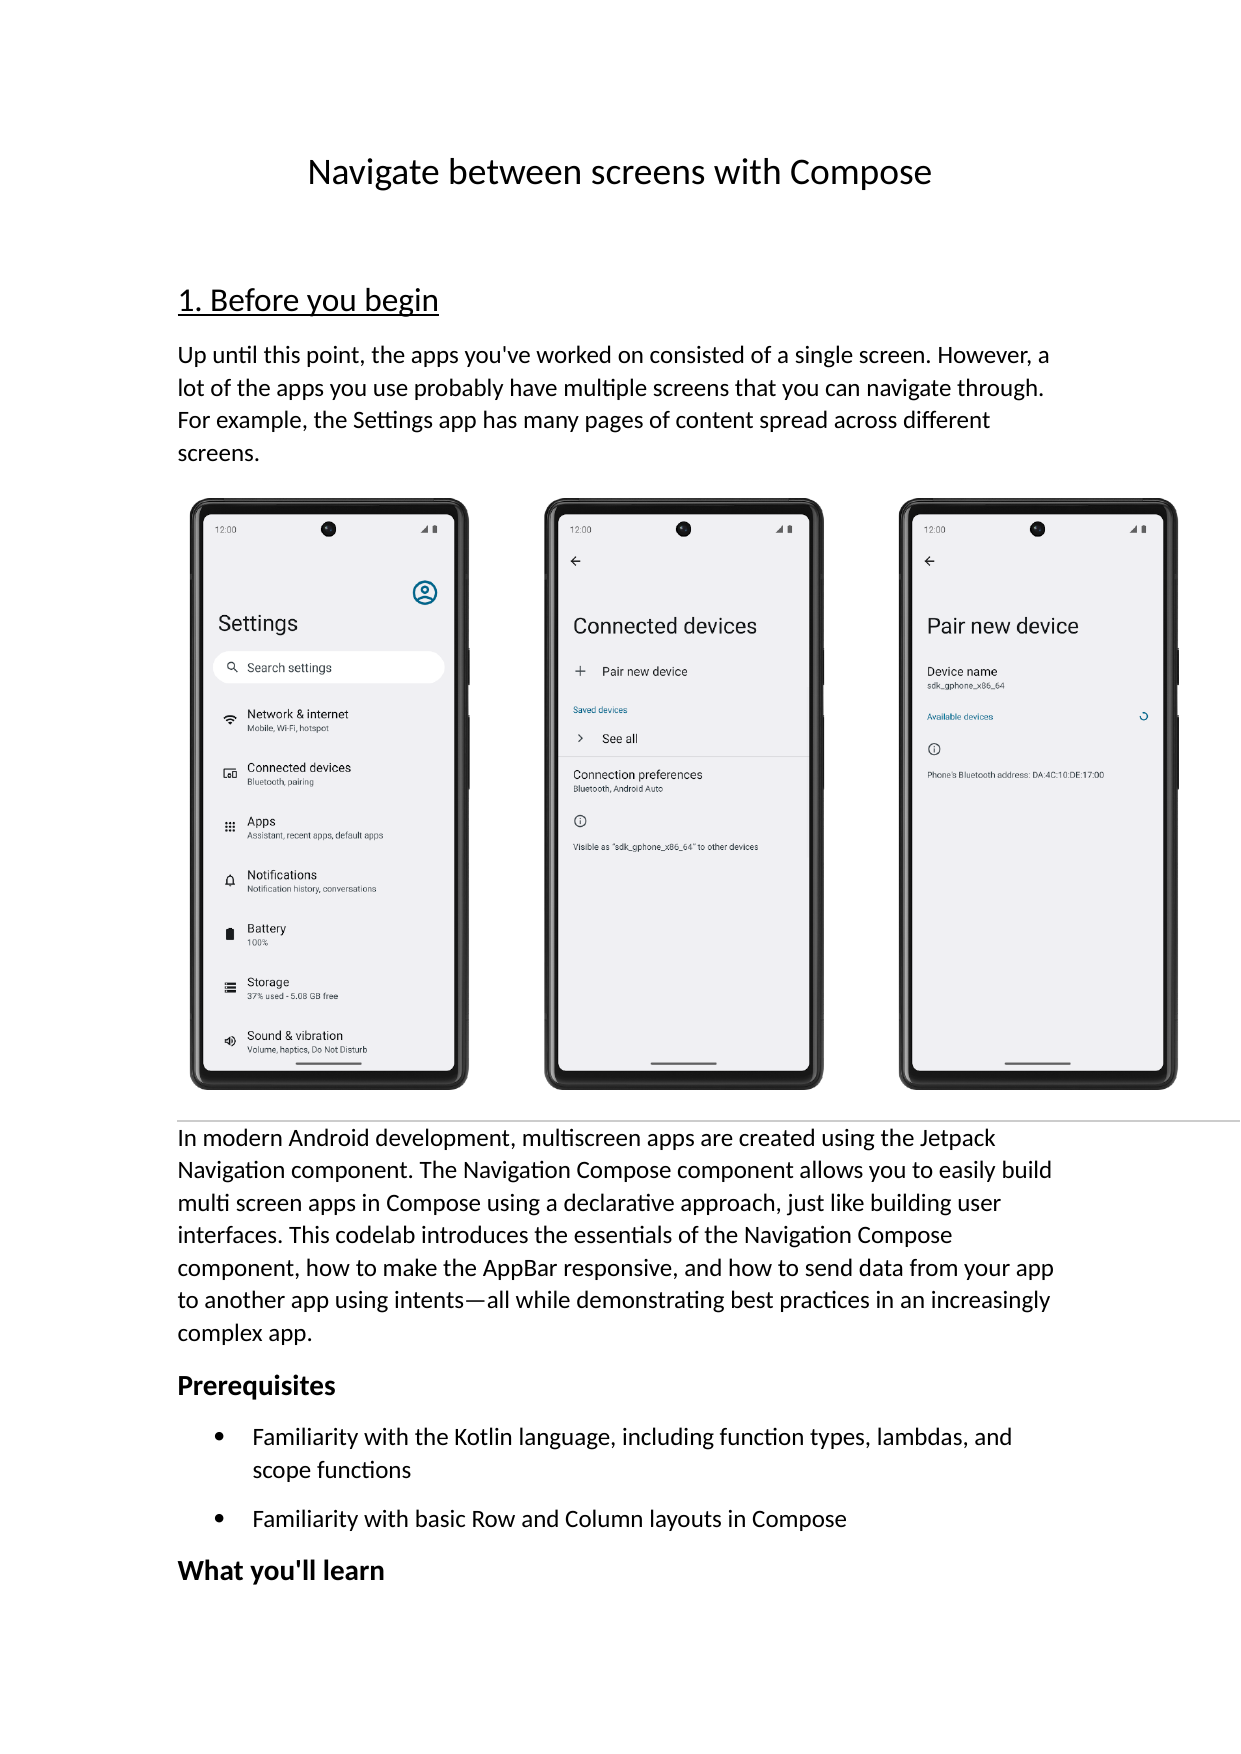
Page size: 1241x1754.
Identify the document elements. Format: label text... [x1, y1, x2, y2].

text Navigate between screens with Compose [177, 148, 1063, 193]
text Prerequisites [177, 1367, 1063, 1402]
text What you'll learn [177, 1552, 1063, 1588]
text Up until this point, the apps you've worked on consisted of a single screen. However, a lot of the apps you use probably have multiple screens that you can navigate through. For example, the Settings app has many pages of content spread across different screens. [177, 339, 1063, 467]
text 1. Before you begin [177, 279, 1063, 319]
table_header [177, 486, 532, 1120]
table_header [886, 486, 1240, 1120]
table_header [532, 486, 886, 1120]
list Familiarity with basic Row and Column layouts in Compose [215, 1503, 1063, 1534]
list Familiarity with the Kotlin language, including function types, lambdas, and scope functions [215, 1421, 1063, 1484]
text In modern Android development, multiscreen apps are created using the Jetpack Navigation component. The Navigation Compose component allows you to easily build multi screen apps in Compose using a declarative approach, just like building user interfaces. This codelab introduces the essentials of the Navigation Compose component, how to make the AppBar responsive, and how to send data from your app to another app using intents—all while demonstrating best practices in an increasingly complex app. [177, 1122, 1063, 1348]
